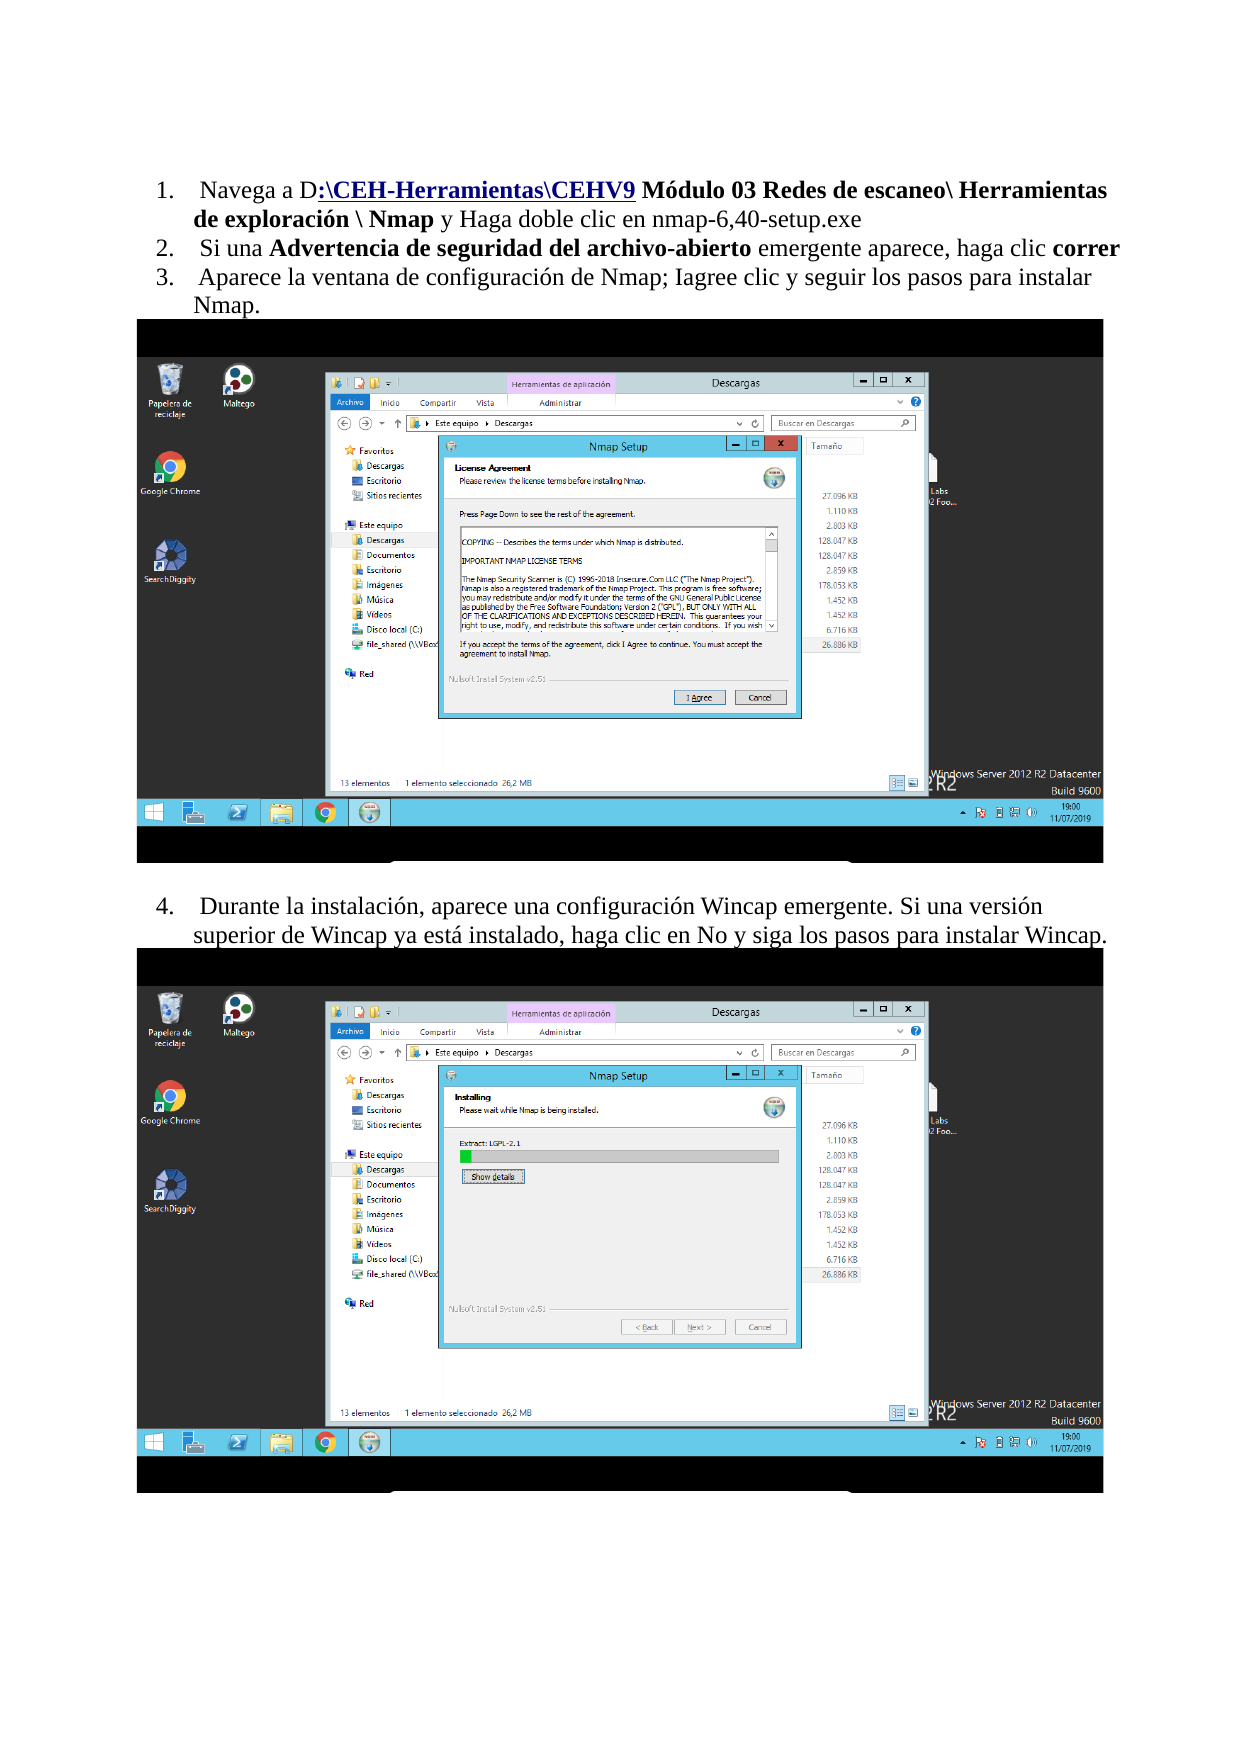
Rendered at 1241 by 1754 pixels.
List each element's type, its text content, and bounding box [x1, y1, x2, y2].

picture [136, 319, 1104, 863]
list Durante la instalación, aparece una configuración Wincap emergente. Si una versión superior de Wincap ya está instalado, haga clic en No y siga los pasos para instalar Wincap. [156, 891, 1122, 949]
list Si una Advertencia de seguridad del archivo-abierto emergente aparece, haga clic correr [156, 233, 1122, 262]
list Navega a D:\CEH-Herramientas\CEHV9 Módulo 03 Redes de escaneo\ Herramientas de exploración \ Nmap y Haga doble clic en nmap-6,40-setup.exe [156, 176, 1122, 233]
picture [136, 948, 1104, 1493]
list Aparece la ventana de configuración de Nmap; Iagree clic y seguir los pasos para instalar Nmap. [156, 262, 1122, 319]
